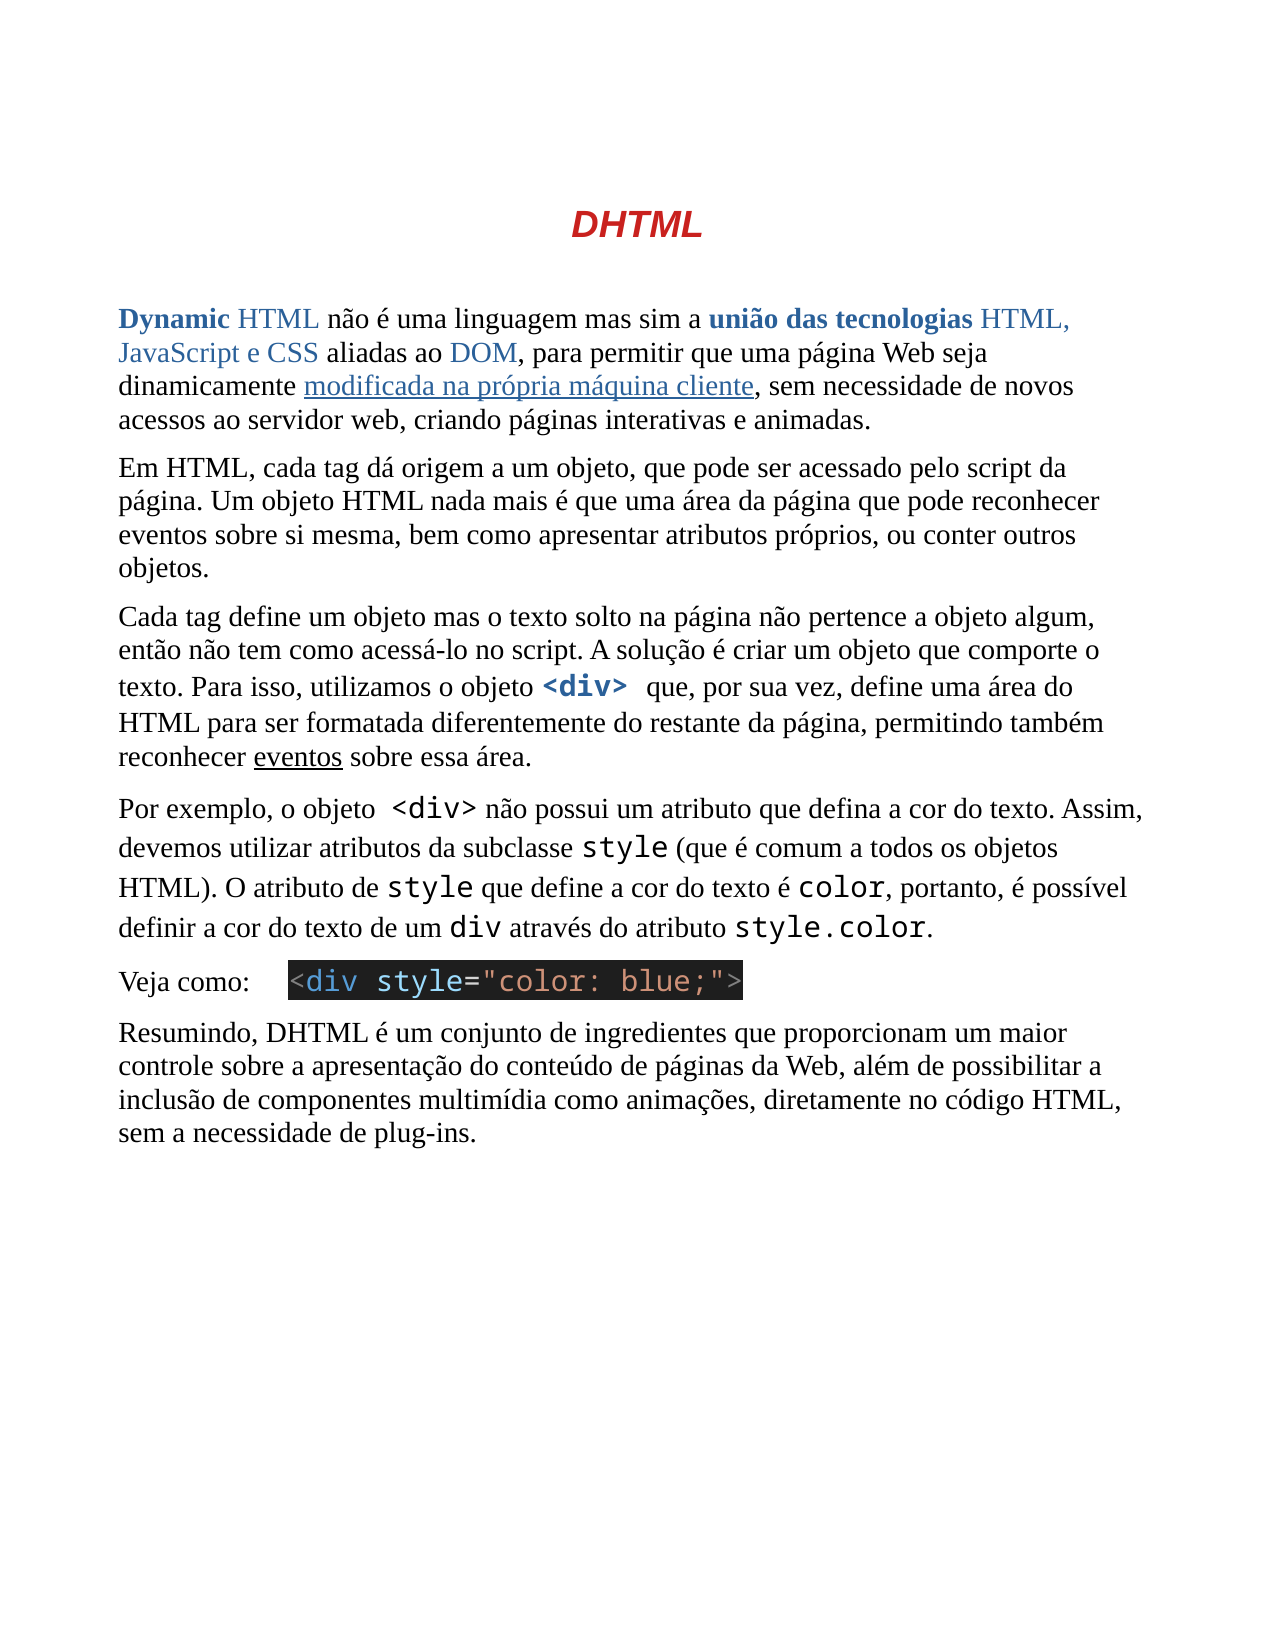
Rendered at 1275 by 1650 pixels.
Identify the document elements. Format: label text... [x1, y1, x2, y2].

text Dynamic HTML não é uma linguagem mas sim a união das tecnologias HTML, JavaScript e CSS aliadas ao DOM, para permitir que uma página Web seja dinamicamente modificada na própria máquina cliente, sem necessidade de novos acessos ao servidor web, criando páginas interativas e animadas. [118, 301, 1157, 435]
text Veja como: <div style="color: blue;"> [118, 960, 1157, 1000]
text Em HTML, cada tag dá origem a um objeto, que pode ser acessado pelo script da página. Um objeto HTML nada mais é que uma área da página que pode reconhecer eventos sobre si mesma, bem como apresentar atributos próprios, ou conter outros objetos. [118, 450, 1157, 584]
text Cada tag define um objeto mas o texto solto na página não pertence a objeto algum, então não tem como acessá-lo no script. A solução é criar um objeto que comporte o texto. Para isso, utilizamos o objeto <div> que, por sua vez, define uma área do HTML para ser formatada diferentemente do restante da página, permitindo também reconhecer eventos sobre essa área. [118, 599, 1157, 772]
subtitle DHTML [118, 201, 1157, 289]
text Resumindo, DHTML é um conjunto de ingredientes que proporcionam um maior controle sobre a apresentação do conteúdo de páginas da Web, além de possibilitar a inclusão de componentes multimídia como animações, diretamente no código HTML, sem a necessidade de plug-ins. [118, 1015, 1157, 1149]
text Por exemplo, o objeto <div> não possui um atributo que defina a cor do texto. Assim, devemos utilizar atributos da subclasse style (que é comum a todos os objetos HTML). O atributo de style que define a cor do texto é color, portanto, é possível definir a cor do texto de um div através do atributo style.color. [118, 787, 1157, 946]
